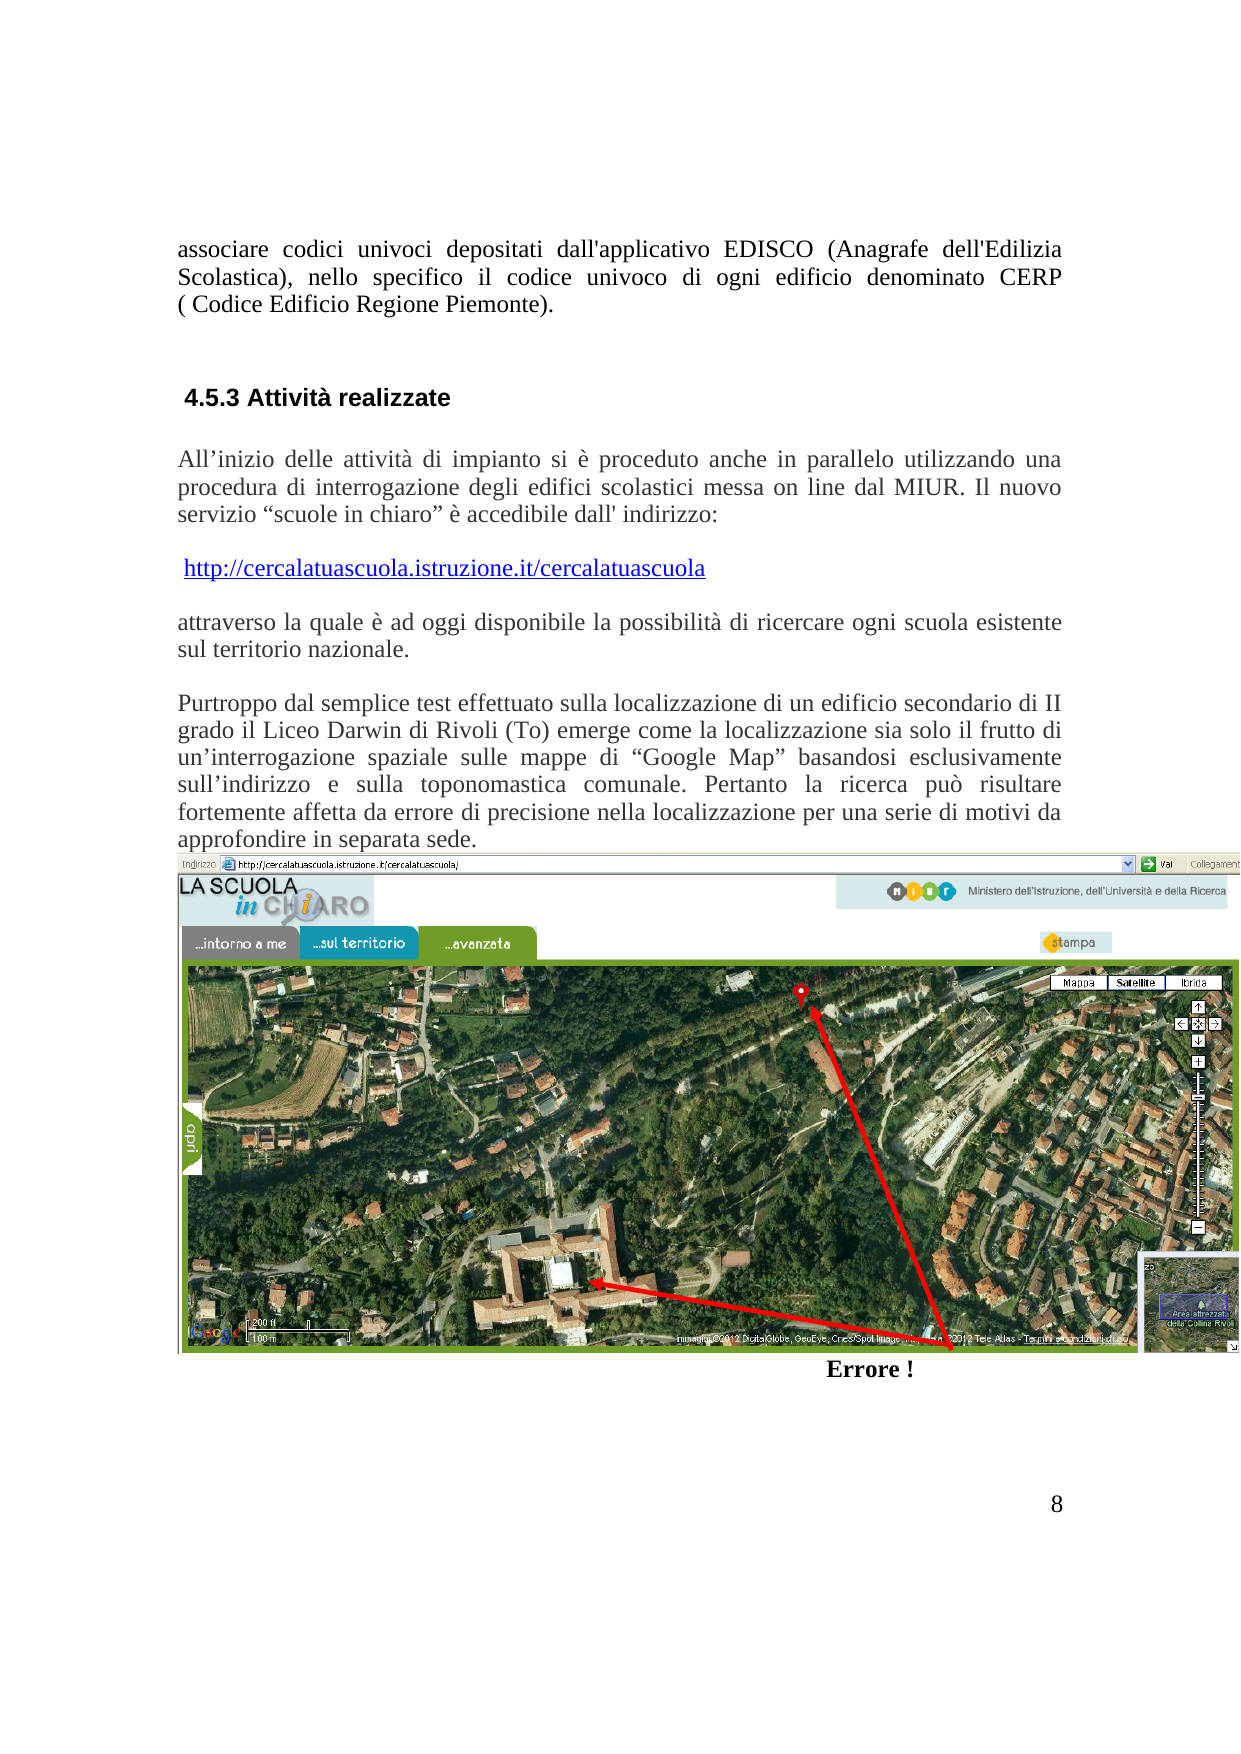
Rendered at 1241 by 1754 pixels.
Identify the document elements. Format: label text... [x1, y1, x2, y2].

picture [177, 852, 1241, 1354]
text attraverso la quale è ad oggi disponibile la possibilità di ricercare ogni scuola esistente sul territorio nazionale. [177, 609, 1063, 663]
subtitle Attività realizzate [177, 382, 1063, 411]
text Errore ! [177, 1355, 1063, 1383]
text All’inizio delle attività di impianto si è proceduto anche in parallelo utilizzando una procedura di interrogazione degli edifici scolastici messa on line dal MIUR. Il nuovo servizio “scuole in chiaro” è accedibile dall' indirizzo: [177, 446, 1063, 527]
text Purtroppo dal semplice test effettuato sulla localizzazione di un edificio secondario di II grado il Liceo Darwin di Rivoli (To) emerge come la localizzazione sia solo il frutto di un’interrogazione spaziale sulle mappe di “Google Map” basandosi esclusivamente sull’indirizzo e sulla toponomastica comunale. Pertanto la ricerca può risultare fortemente affetta da errore di precisione nella localizzazione per una serie di motivi da approfondire in separata sede. [177, 690, 1063, 852]
text http://cercalatuascuola.istruzione.it/cercalatuascuola [177, 554, 1063, 582]
text associare codici univoci depositati dall'applicativo EDISCO (Anagrafe dell'Edilizia Scolastica), nello specifico il codice univoco di ogni edificio denominato CERP ( Codice Edificio Regione Piemonte). [177, 236, 1063, 317]
